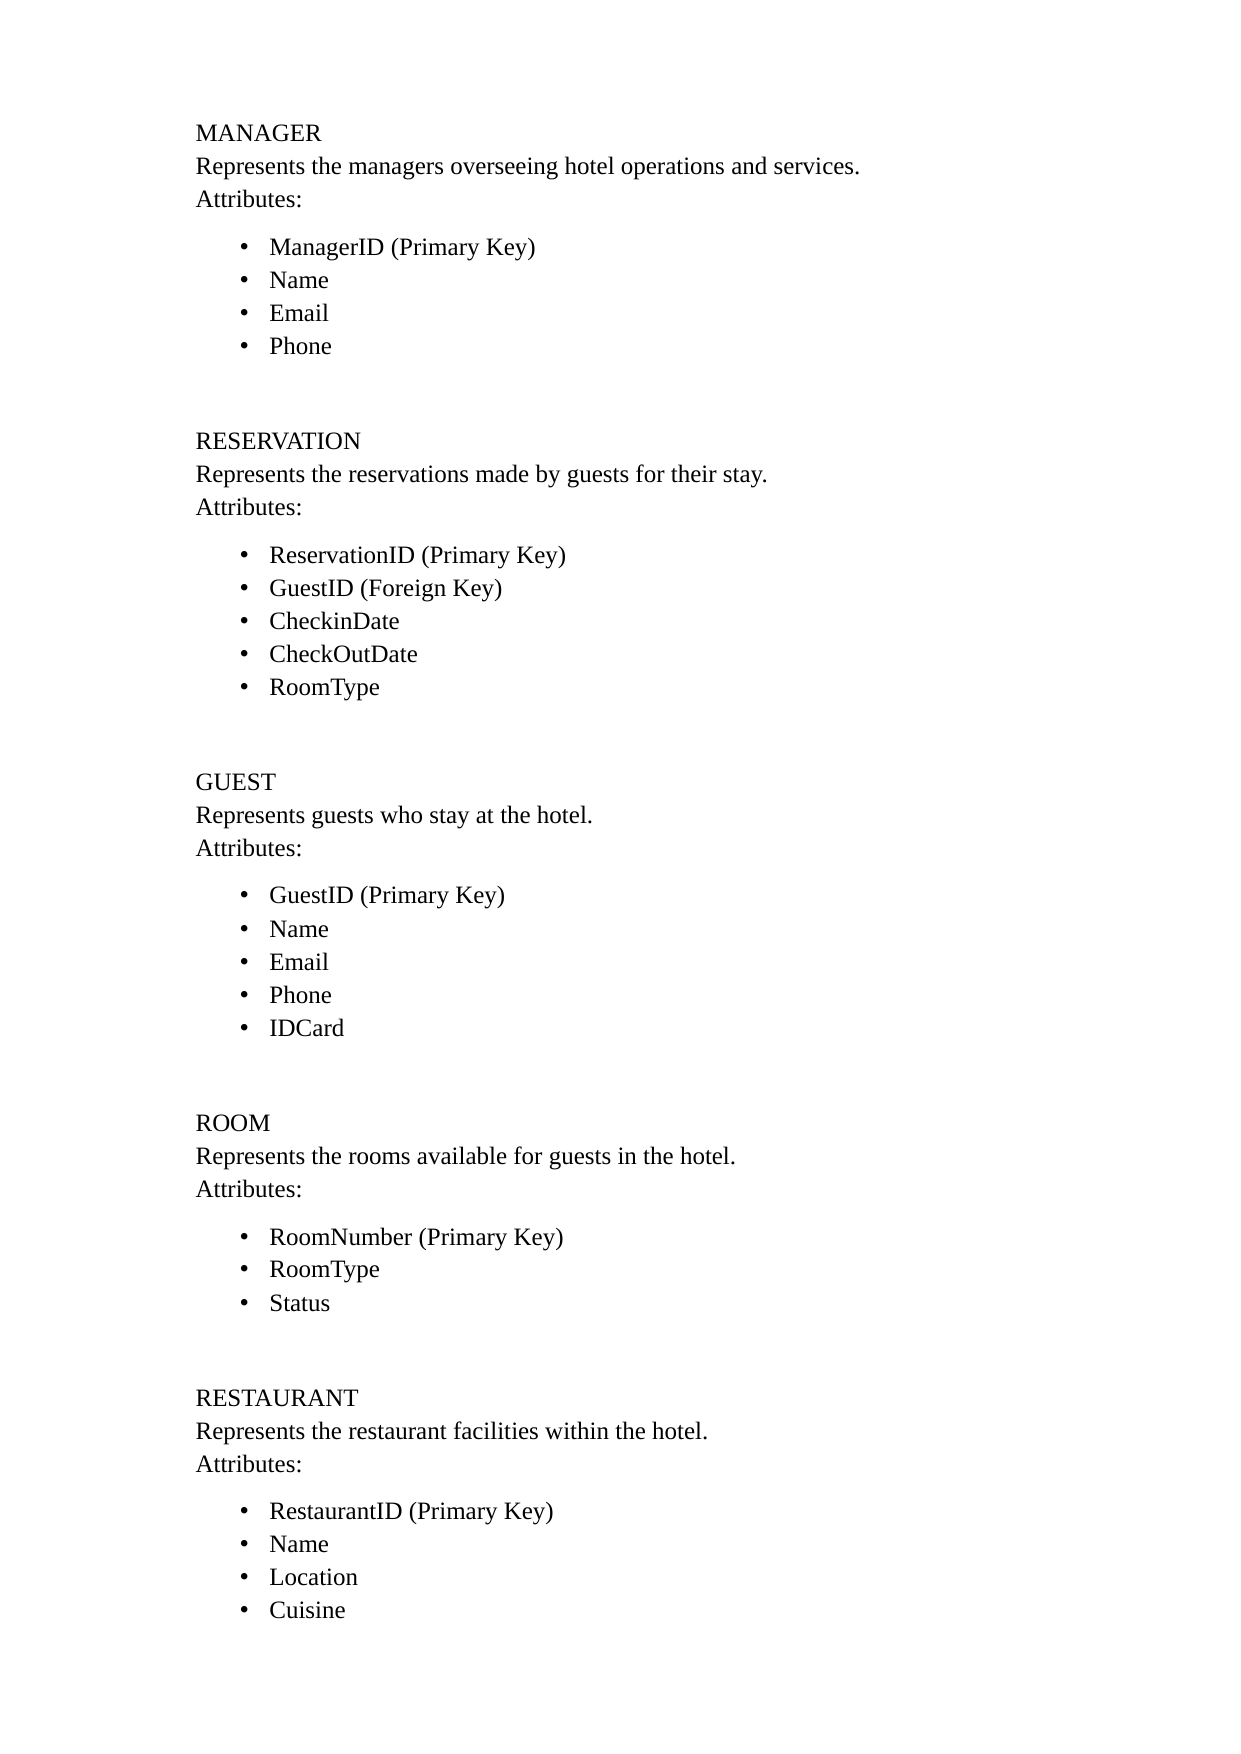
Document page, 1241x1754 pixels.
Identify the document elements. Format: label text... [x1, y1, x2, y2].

list Name [240, 265, 1123, 293]
list Status [240, 1288, 1123, 1316]
list GuestID (Foreign Key) [240, 573, 1123, 601]
list RoomType [240, 672, 1123, 701]
text MANAGER Represents the managers overseeing hotel operations and services. Attributes: [195, 118, 1123, 213]
list Phone [240, 980, 1123, 1008]
list RestaurantID (Primary Key) [240, 1496, 1123, 1525]
list Phone [240, 331, 1123, 359]
list Location [240, 1562, 1123, 1591]
list CheckOutDate [240, 639, 1123, 667]
text GUEST Represents guests who stay at the hotel. Attributes: [195, 767, 1123, 862]
list Email [240, 947, 1123, 975]
text ROOM Represents the rooms available for guests in the hotel. Attributes: [195, 1108, 1123, 1203]
list Name [240, 1529, 1123, 1558]
list RoomNumber (Primary Key) [240, 1222, 1123, 1250]
list CheckinDate [240, 606, 1123, 634]
text RESTAURANT Represents the restaurant facilities within the hotel. Attributes: [195, 1383, 1123, 1478]
list IDCard [240, 1013, 1123, 1041]
list Cuisine [240, 1596, 1123, 1624]
list Name [240, 914, 1123, 942]
list Email [240, 298, 1123, 327]
list ReservationID (Primary Key) [240, 540, 1123, 568]
list ManagerID (Primary Key) [240, 232, 1123, 261]
list RoomType [240, 1254, 1123, 1283]
list GuestID (Primary Key) [240, 881, 1123, 909]
text RESERVATION Represents the reservations made by guests for their stay. Attributes: [195, 426, 1123, 521]
